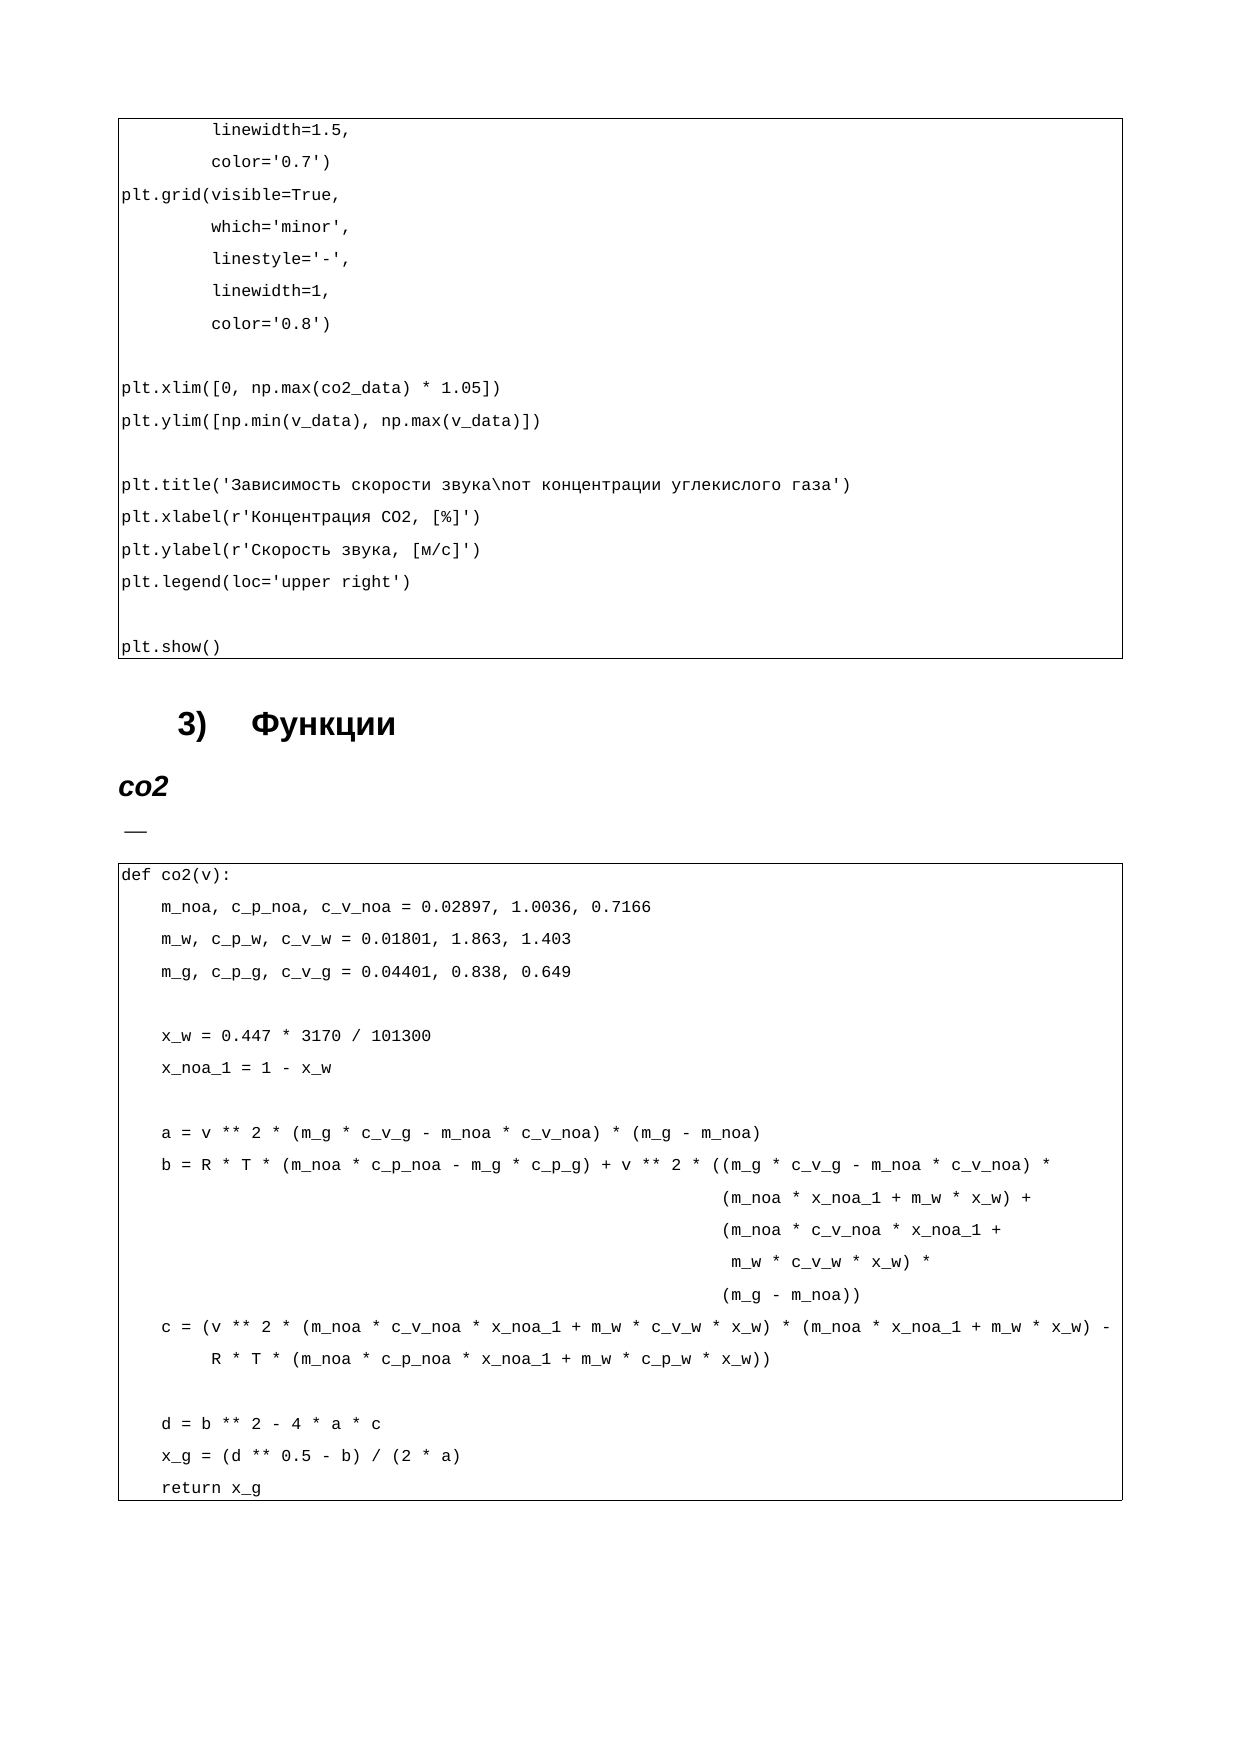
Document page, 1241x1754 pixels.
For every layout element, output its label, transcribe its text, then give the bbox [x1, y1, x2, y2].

text (m_g - m_noa)) [119, 1283, 1122, 1303]
text linestyle='-', [119, 247, 1122, 268]
subtitle Функции [177, 704, 1093, 742]
text a = v ** 2 * (m_g * c_v_g - m_noa * c_v_noa) * (m_g - m_noa) [119, 1121, 1122, 1142]
text linewidth=1, [119, 279, 1122, 300]
text m_g, c_p_g, c_v_g = 0.04401, 0.838, 0.649 [119, 960, 1122, 981]
text x_g = (d ** 0.5 - b) / (2 * a) [119, 1444, 1122, 1465]
text plt.grid(visible=True, [119, 183, 1122, 203]
text plt.ylabel(r'Скорость звука, [м/с]') [119, 538, 1122, 559]
text return x_g [119, 1476, 1122, 1500]
text x_noa_1 = 1 - x_w [119, 1057, 1122, 1077]
text c = (v ** 2 * (m_noa * c_v_noa * x_noa_1 + m_w * c_v_w * x_w) * (m_noa * x_noa_1 + m_w * x_w) - [119, 1315, 1122, 1336]
text plt.show() [119, 635, 1122, 658]
text plt.legend(loc='upper right') [119, 570, 1122, 591]
text def co2(v): [119, 864, 1122, 884]
subtitle co2 [118, 769, 1122, 803]
text m_w * c_v_w * x_w) * [119, 1250, 1122, 1271]
text linewidth=1.5, [119, 119, 1122, 139]
text (m_noa * x_noa_1 + m_w * x_w) + [119, 1186, 1122, 1207]
text R * T * (m_noa * c_p_noa * x_noa_1 + m_w * c_p_w * x_w)) [119, 1347, 1122, 1368]
text which='minor', [119, 215, 1122, 236]
text d = b ** 2 - 4 * a * c [119, 1412, 1122, 1433]
text color='0.8') [119, 312, 1122, 333]
text plt.xlabel(r'Концентрация СО2, [%]') [119, 506, 1122, 526]
text x_w = 0.447 * 3170 / 101300 [119, 1024, 1122, 1045]
text plt.title('Зависимость скорости звука\nот концентрации углекислого газа') [119, 473, 1122, 494]
text plt.xlim([0, np.max(co2_data) * 1.05]) [119, 376, 1122, 397]
text — [118, 815, 1122, 844]
text m_noa, c_p_noa, c_v_noa = 0.02897, 1.0036, 0.7166 [119, 895, 1122, 916]
text color='0.7') [119, 150, 1122, 171]
text m_w, c_p_w, c_v_w = 0.01801, 1.863, 1.403 [119, 927, 1122, 948]
text b = R * T * (m_noa * c_p_noa - m_g * c_p_g) + v ** 2 * ((m_g * c_v_g - m_noa * c_v_noa) * [119, 1153, 1122, 1174]
text (m_noa * c_v_noa * x_noa_1 + [119, 1218, 1122, 1239]
text plt.ylim([np.min(v_data), np.max(v_data)]) [119, 409, 1122, 429]
